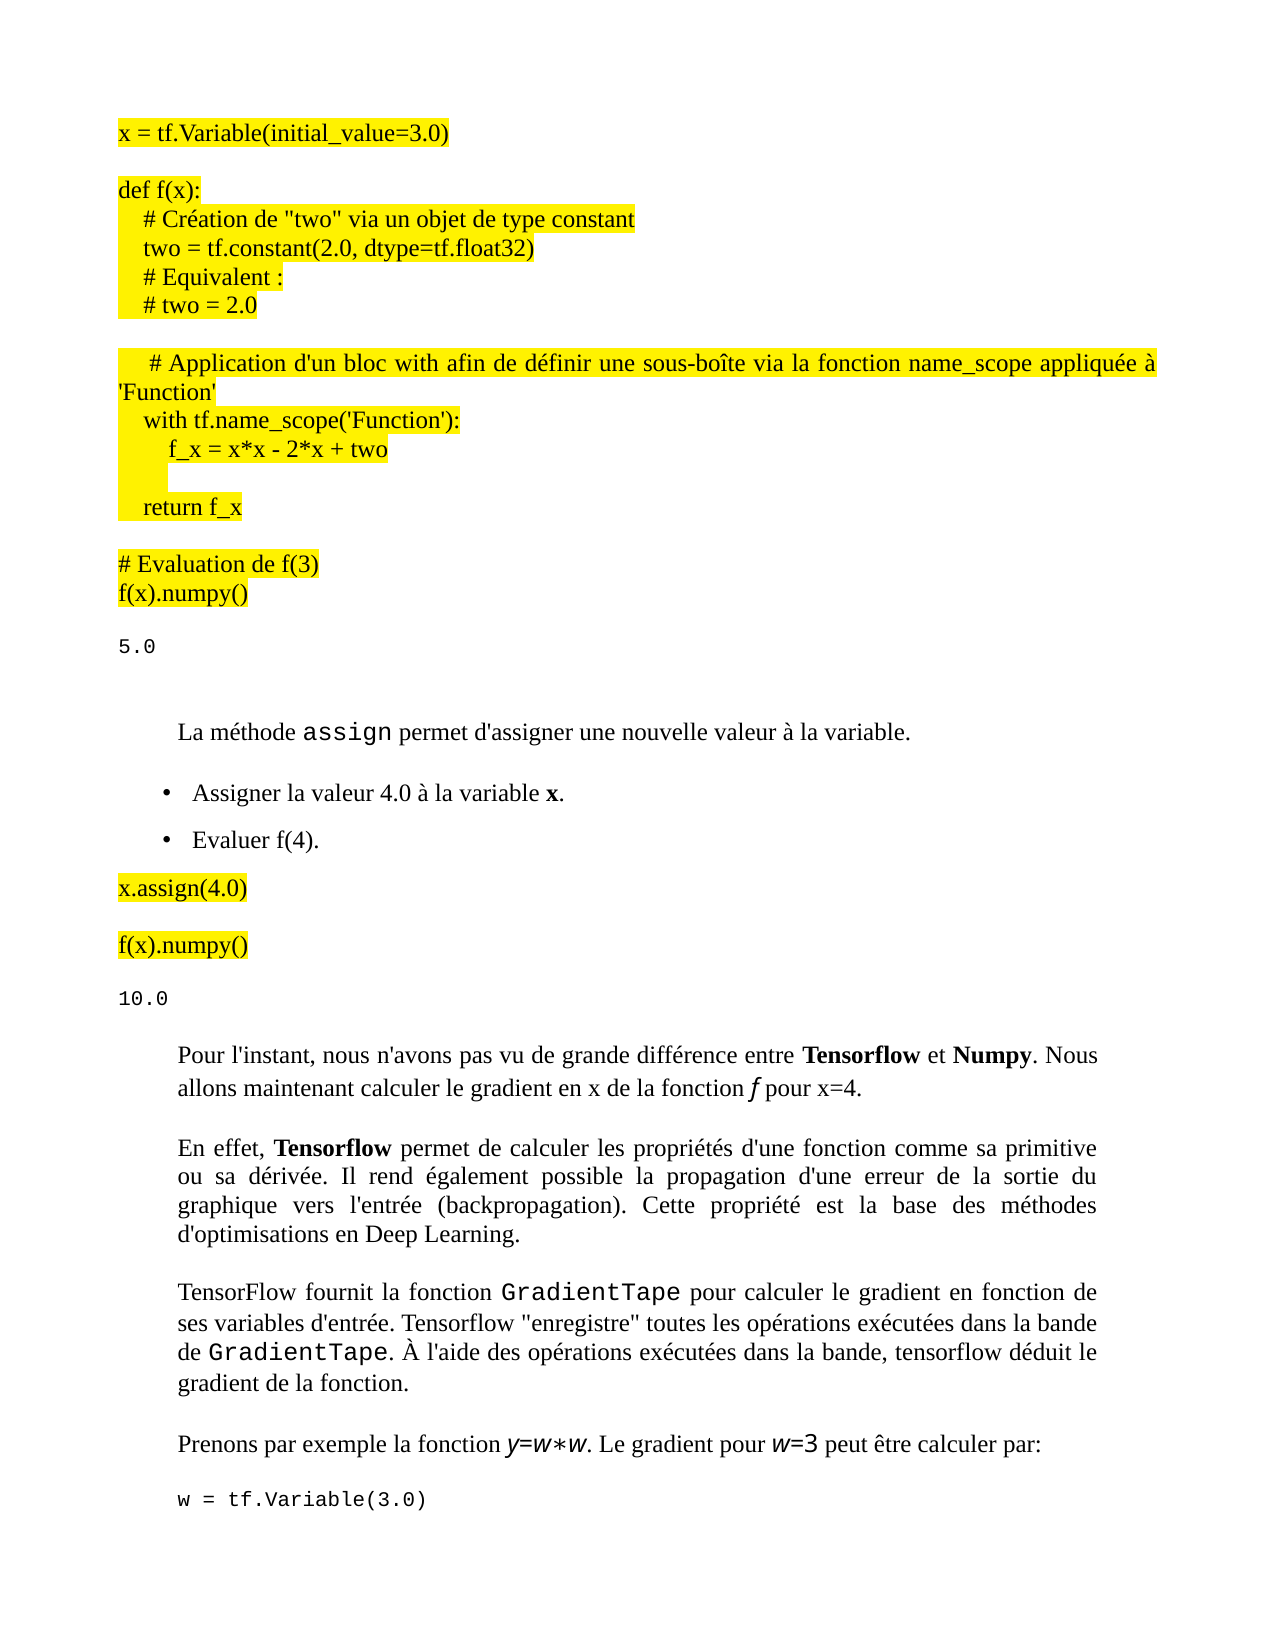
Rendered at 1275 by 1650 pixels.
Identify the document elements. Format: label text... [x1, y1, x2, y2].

text TensorFlow fournit la fonction GradientTape pour calculer le gradient en fonction de ses variables d'entrée. Tensorflow "enregistre" toutes les opérations exécutées dans la bande de GradientTape. À l'aide des opérations exécutées dans la bande, tensorflow déduit le gradient de la fonction. [177, 1277, 1098, 1396]
text x = tf.Variable(initial_value=3.0) [118, 118, 1157, 147]
text 5.0 [118, 636, 1157, 659]
list Assigner la valeur 4.0 à la variable x. [162, 778, 1157, 807]
text def f(x): [118, 176, 1157, 204]
text La méthode assign permet d'assigner une nouvelle valeur à la variable. [177, 717, 1098, 748]
text # Evaluation de f(3) [118, 549, 1157, 578]
text # Equivalent : [118, 262, 1157, 291]
text x.assign(4.0) [118, 873, 1157, 902]
text f(x).numpy() [118, 931, 1157, 959]
text Prenons par exemple la fonction y=w∗w. Le gradient pour w=3 peut être calculer par: [177, 1426, 1098, 1460]
text f(x).numpy() [118, 578, 1157, 607]
text f_x = x*x - 2*x + two [118, 434, 1157, 463]
text # Application d'un bloc with afin de définir une sous-boîte via la fonction name_scope appliquée à 'Function' [118, 348, 1157, 406]
text return f_x [118, 492, 1157, 521]
text Pour l'instant, nous n'avons pas vu de grande différence entre Tensorflow et Numpy. Nous allons maintenant calculer le gradient en x de la fonction f pour x=4. [177, 1040, 1098, 1103]
text # Création de "two" via un objet de type constant [118, 204, 1157, 233]
text En effet, Tensorflow permet de calculer les propriétés d'une fonction comme sa primitive ou sa dérivée. Il rend également possible la propagation d'une erreur de la sortie du graphique vers l'entrée (backpropagation). Cette propriété est la base des méthodes d'optimisations en Deep Learning. [177, 1133, 1098, 1248]
text w = tf.Variable(3.0) [177, 1489, 1098, 1513]
text # two = 2.0 [118, 291, 1157, 319]
text 10.0 [118, 988, 1157, 1012]
text with tf.name_scope('Function'): [118, 406, 1157, 434]
list Evaluer f(4). [162, 825, 1157, 854]
text two = tf.constant(2.0, dtype=tf.float32) [118, 233, 1157, 262]
